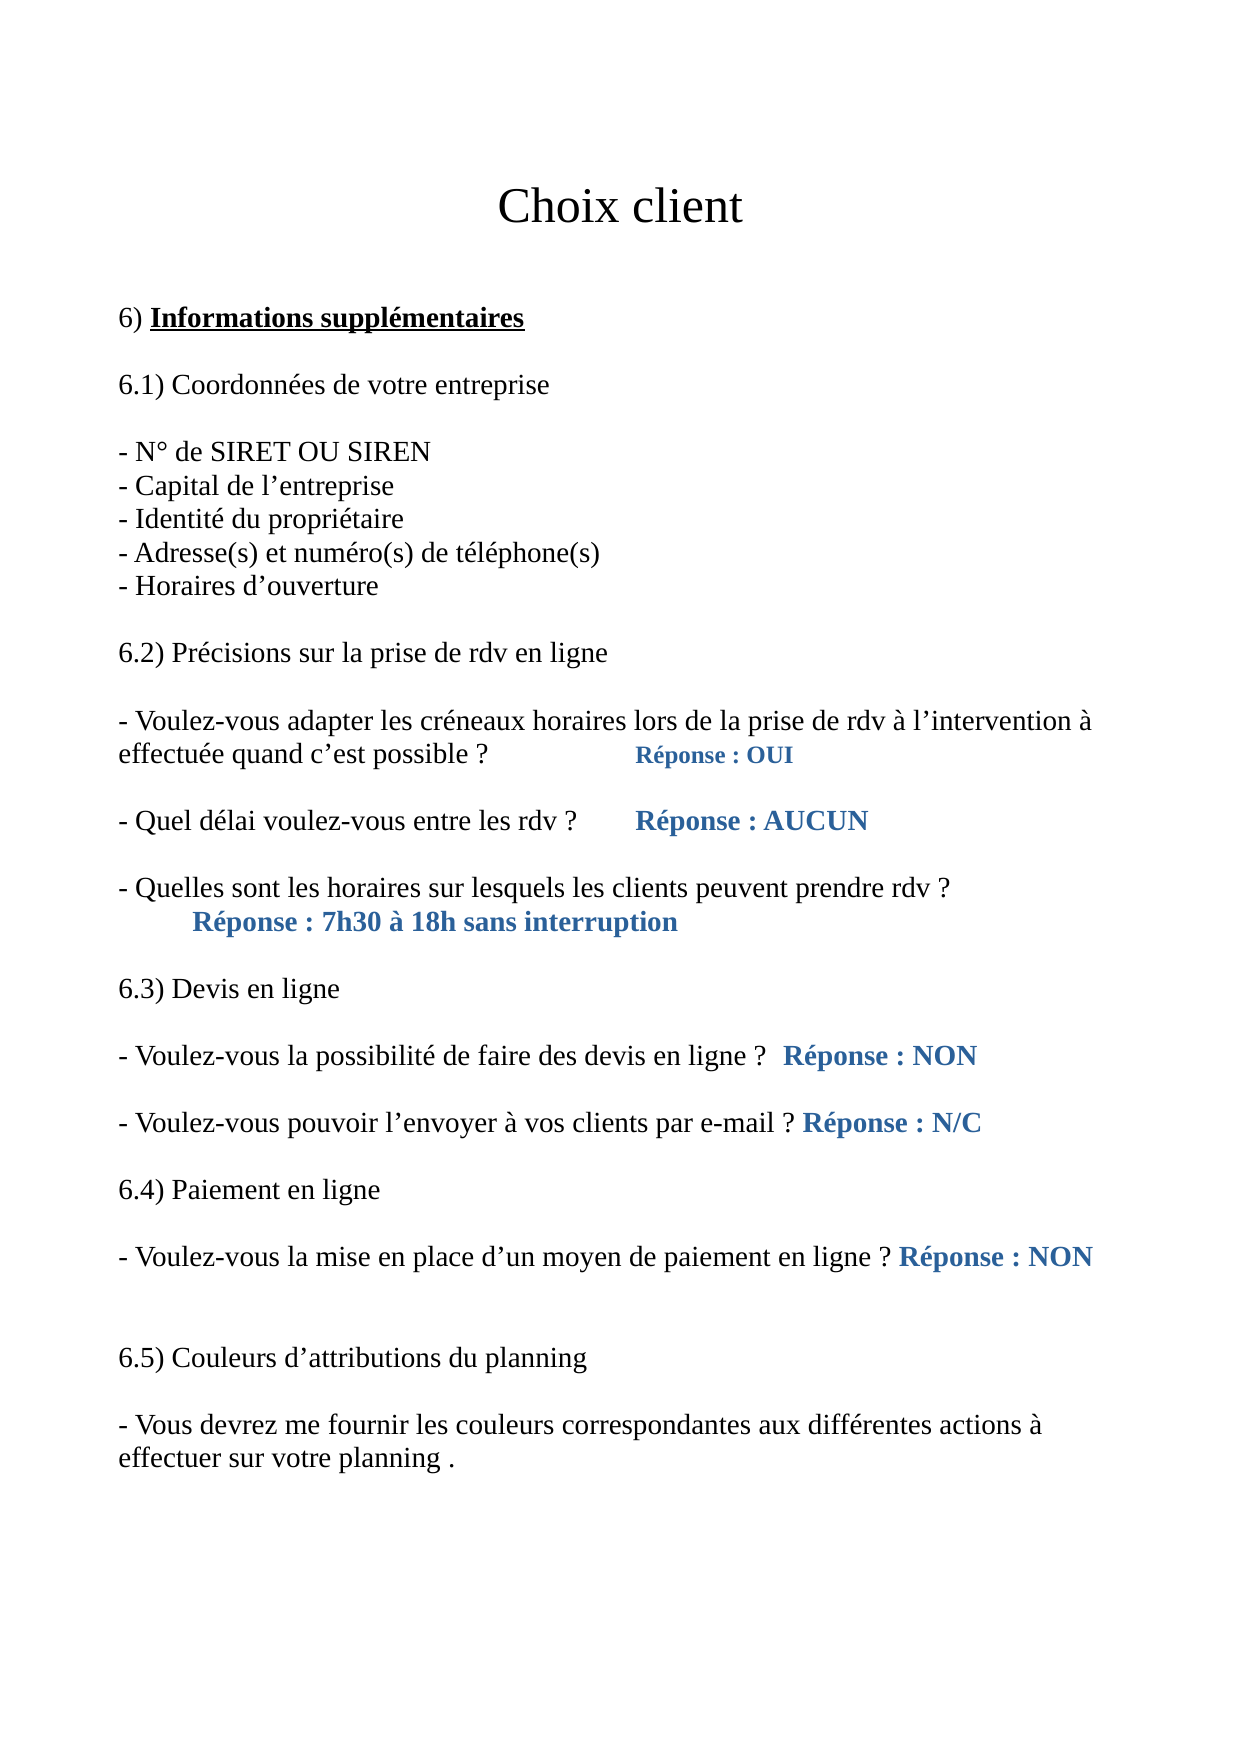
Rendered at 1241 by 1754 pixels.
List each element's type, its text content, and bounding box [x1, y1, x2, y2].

text - Voulez-vous la mise en place d’un moyen de paiement en ligne ? Réponse : NON [118, 1239, 1122, 1273]
text - Horaires d’ouverture [118, 568, 1122, 602]
text - Quelles sont les horaires sur lesquels les clients peuvent prendre rdv ? [118, 870, 1122, 904]
text - Voulez-vous adapter les créneaux horaires lors de la prise de rdv à l’intervention à effectuée quand c’est possible ? Réponse : OUI [118, 703, 1122, 770]
text - Adresse(s) et numéro(s) de téléphone(s) [118, 535, 1122, 568]
text - N° de SIRET OU SIREN [118, 434, 1122, 468]
text 6.3) Devis en ligne [118, 971, 1122, 1004]
text - Quel délai voulez-vous entre les rdv ? Réponse : AUCUN [118, 803, 1122, 837]
text 6.5) Couleurs d’attributions du planning [118, 1340, 1122, 1373]
text 6.4) Paiement en ligne [118, 1172, 1122, 1206]
text Réponse : 7h30 à 18h sans interruption [118, 904, 1122, 937]
text Choix client [118, 176, 1122, 233]
text 6.2) Précisions sur la prise de rdv en ligne [118, 636, 1122, 669]
text - Capital de l’entreprise [118, 468, 1122, 501]
text - Voulez-vous la possibilité de faire des devis en ligne ? Réponse : NON [118, 1038, 1122, 1072]
text 6) Informations supplémentaires [118, 300, 1122, 334]
text 6.1) Coordonnées de votre entreprise [118, 367, 1122, 401]
text - Voulez-vous pouvoir l’envoyer à vos clients par e-mail ? Réponse : N/C [118, 1105, 1122, 1139]
text - Vous devrez me fournir les couleurs correspondantes aux différentes actions à effectuer sur votre planning . [118, 1407, 1122, 1474]
text - Identité du propriétaire [118, 501, 1122, 535]
